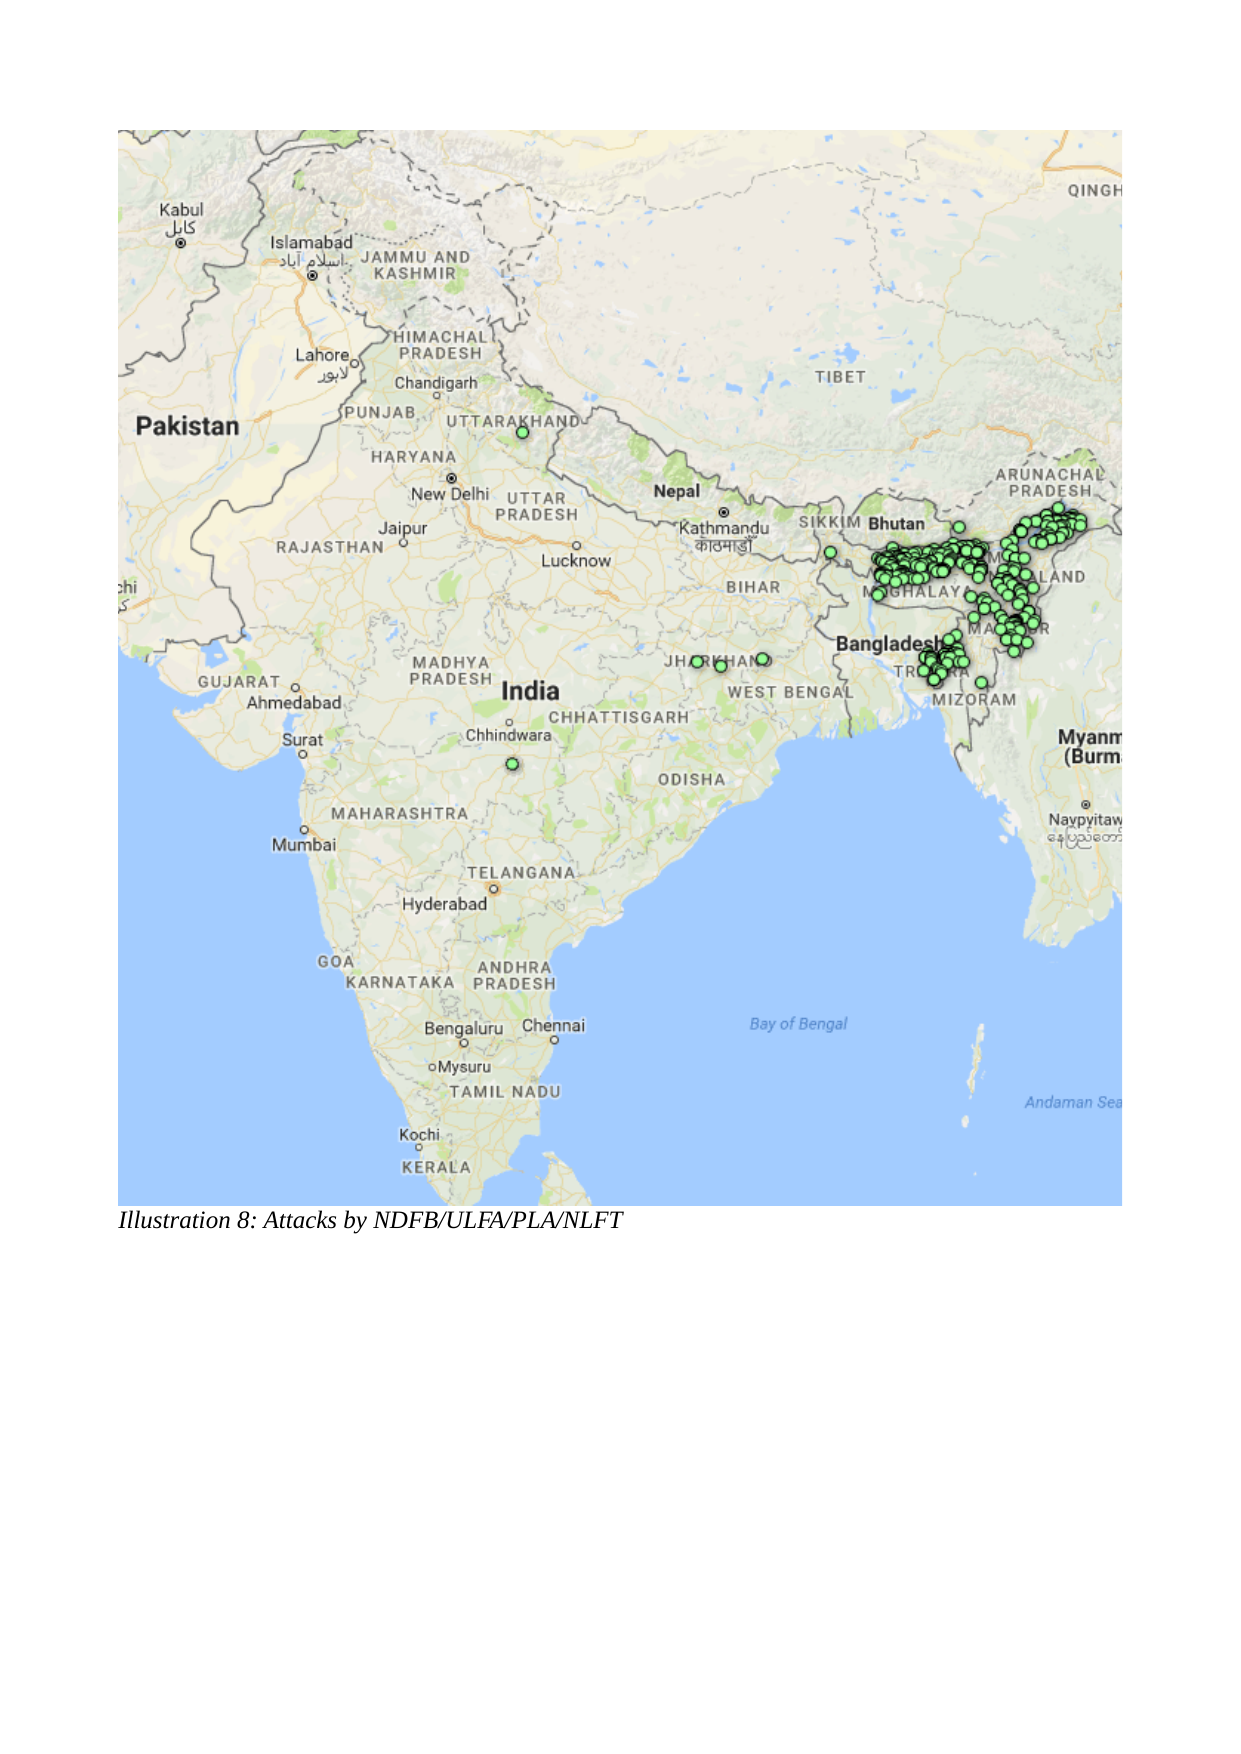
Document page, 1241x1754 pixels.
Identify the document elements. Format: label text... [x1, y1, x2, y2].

picture [118, 130, 1123, 1206]
text Illustration 8: Attacks by NDFB/ULFA/PLA/NLFT [118, 1206, 1122, 1234]
